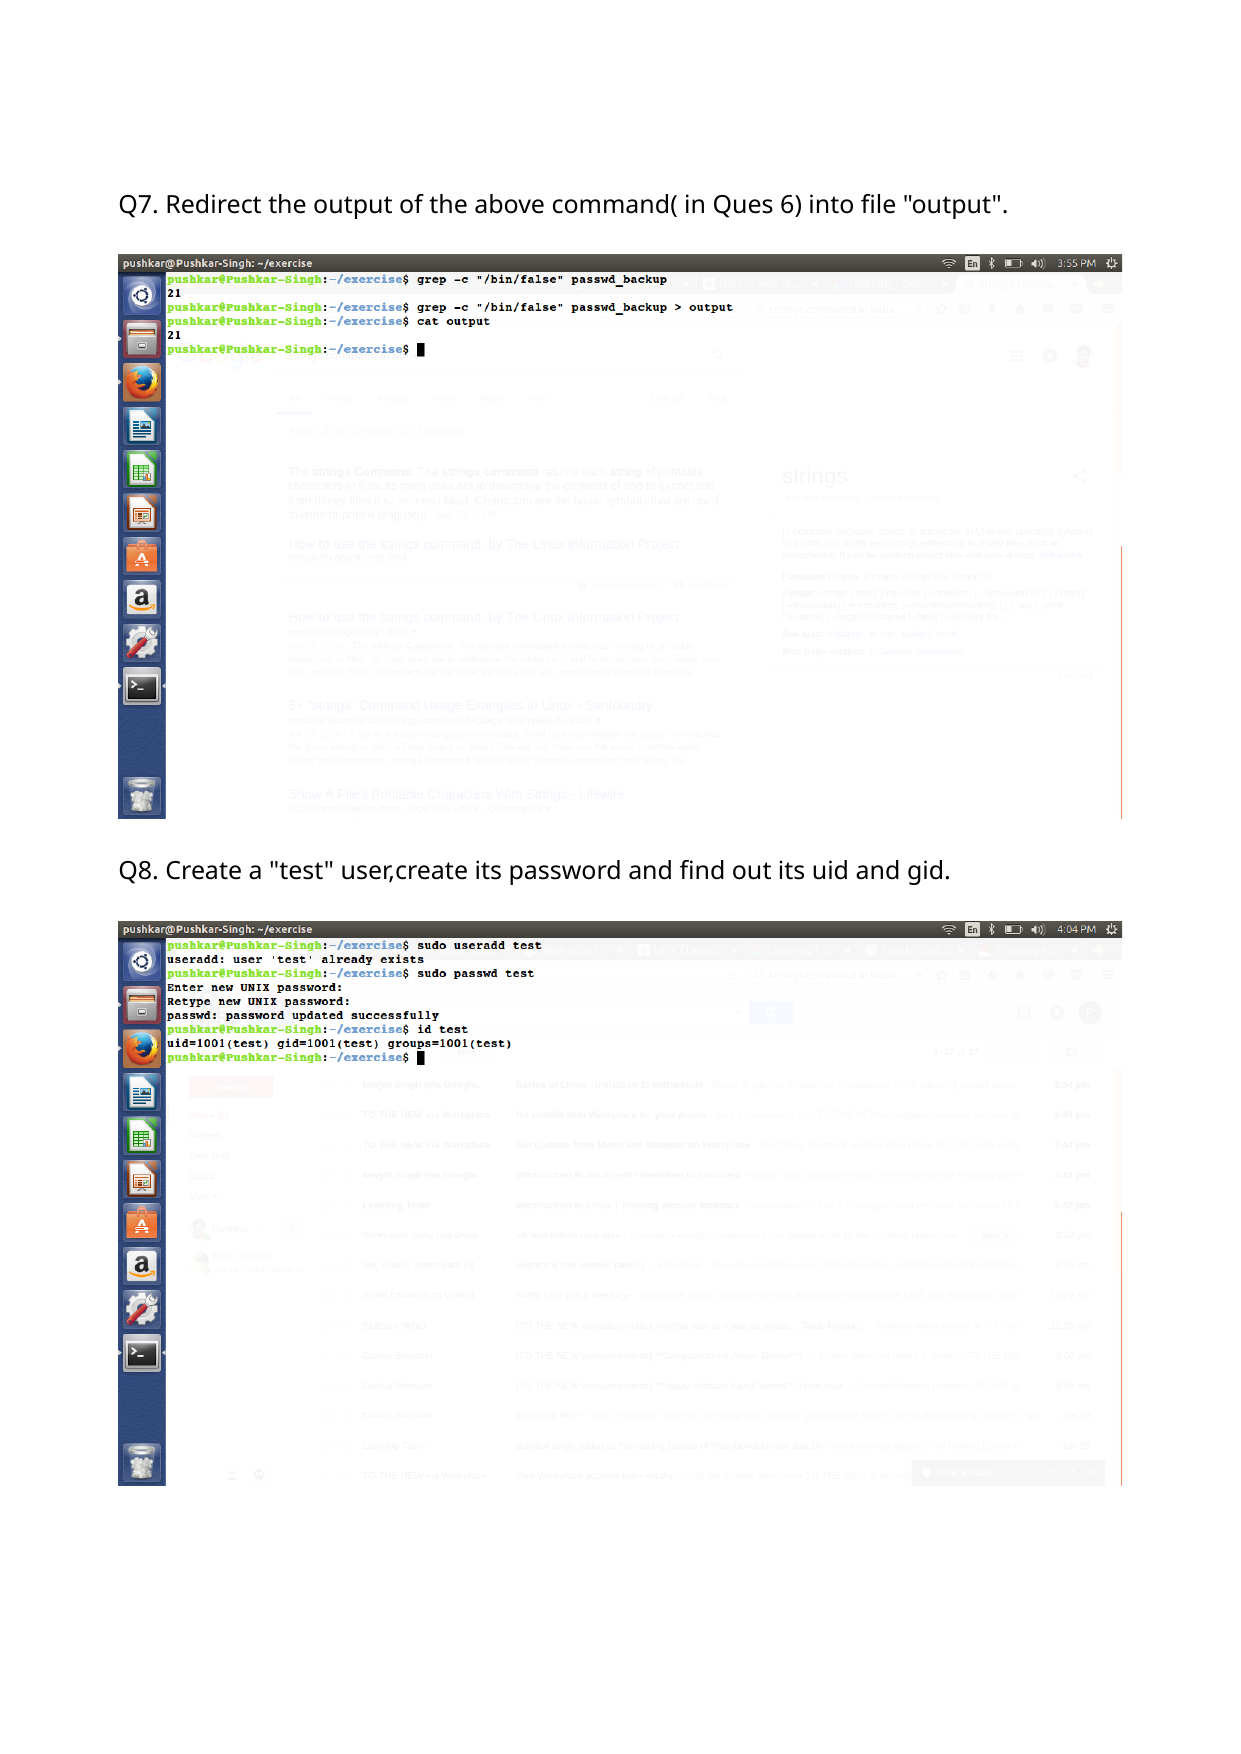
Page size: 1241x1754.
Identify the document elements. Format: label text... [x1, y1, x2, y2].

text Q7. Redirect the output of the above command( in Ques 6) into file "output". [118, 186, 1122, 220]
picture [118, 921, 1123, 1486]
picture [118, 254, 1123, 819]
text Q8. Create a "test" user,create its password and find out its uid and gid. [118, 853, 1122, 887]
